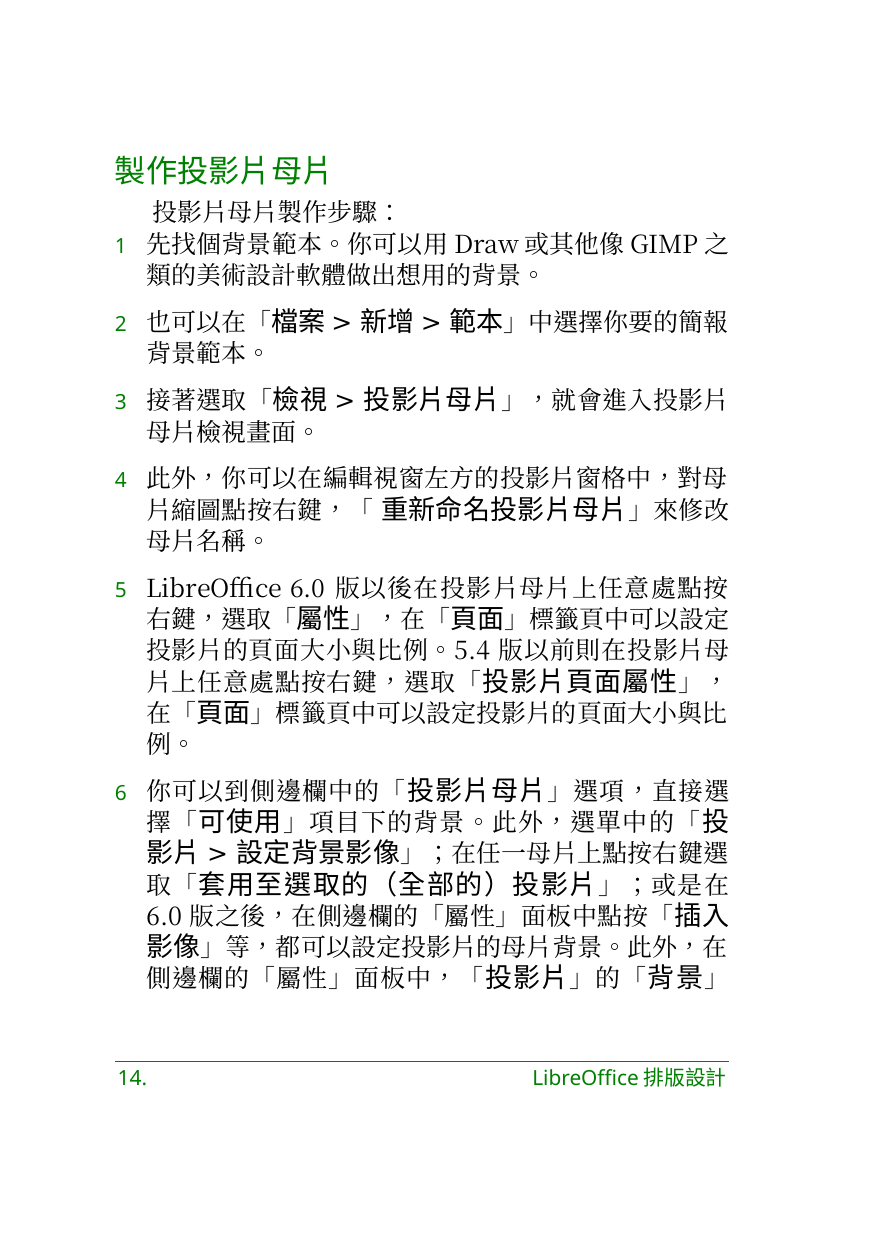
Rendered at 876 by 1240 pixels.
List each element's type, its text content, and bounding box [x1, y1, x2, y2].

list LibreOffice 6.0 版以後在投影片母片上任意處點按右鍵，選取「屬性」，在「頁面」標籤頁中可以設定投影片的頁面大小與比例。5.4 版以前則在投影片母片上任意處點按右鍵，選取「投影片頁面屬性」，在「頁面」標籤頁中可以設定投影片的頁面大小與比例。 [114, 572, 729, 760]
list 接著選取「檢視 > 投影片母片」，就會進入投影片母片檢視畫面。 [114, 385, 729, 447]
list 也可以在「檔案 > 新增 > 範本」中選擇你要的簡報背景範本。 [114, 307, 729, 369]
list 你可以到側邊欄中的「投影片母片」選項，直接選擇「可使用」項目下的背景。此外，選單中的「投影片 > 設定背景影像」；在任一母片上點按右鍵選取「套用至選取的（全部的）投影片」；或是在6.0 版之後，在側邊欄的「屬性」面板中點按「插入影像」等，都可以設定投影片的母片背景。此外，在側邊欄的「屬性」面板中，「投影片」的「背景」 [114, 775, 729, 994]
subtitle 製作投影片母片 [114, 146, 729, 191]
list 先找個背景範本。你可以用Draw或其他像GIMP之類的美術設計軟體做出想用的背景。 [114, 228, 729, 291]
text 投影片母片製作步驟： [114, 191, 729, 228]
list 此外，你可以在編輯視窗左方的投影片窗格中，對母片縮圖點按右鍵，「 重新命名投影片母片」來修改母片名稱。 [114, 463, 729, 557]
